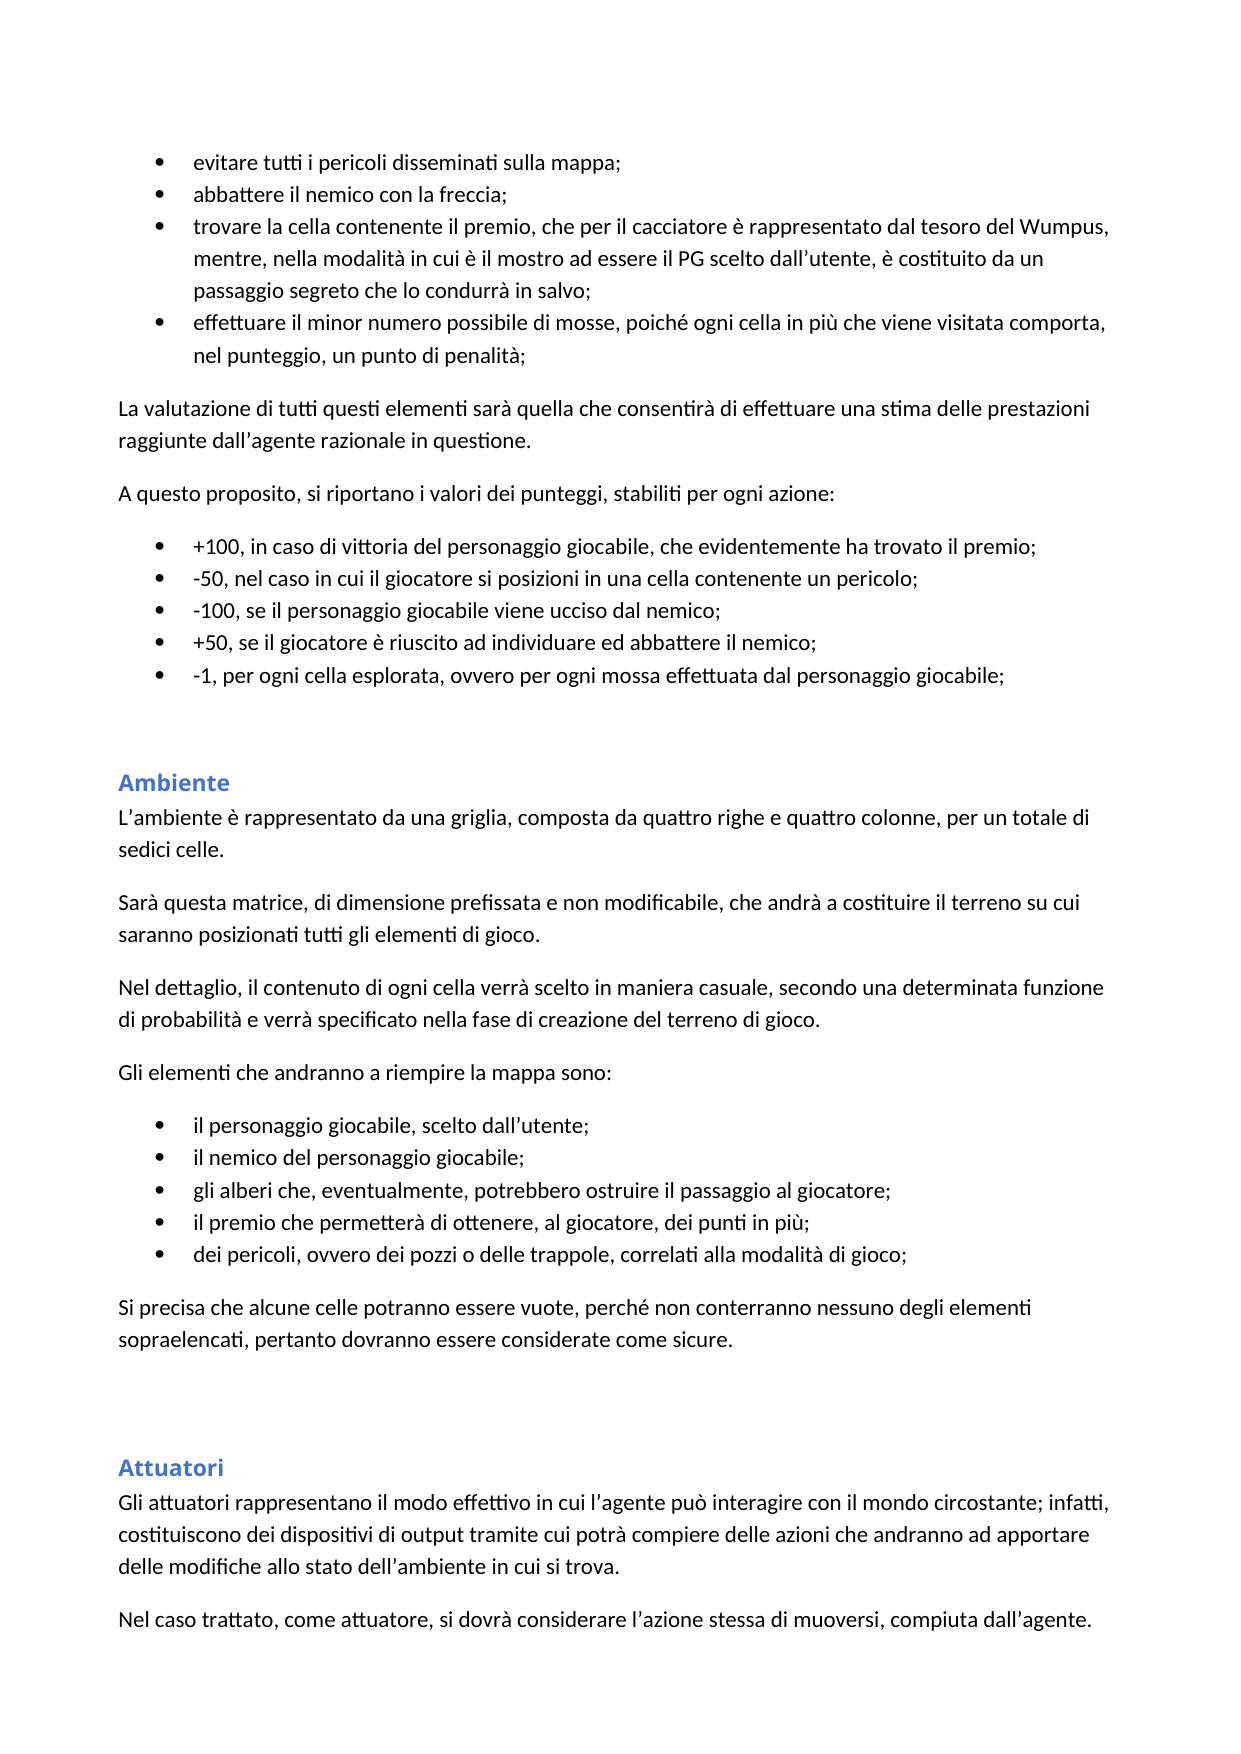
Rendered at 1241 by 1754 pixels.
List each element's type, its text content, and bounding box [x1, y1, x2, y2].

subtitle Attuatori [118, 1452, 1122, 1483]
list abbattere il nemico con la freccia; [156, 180, 1122, 208]
list evitare tutti i pericoli disseminati sulla mappa; [156, 148, 1122, 176]
list trovare la cella contenente il premio, che per il cacciatore è rappresentato dal tesoro del Wumpus, mentre, nella modalità in cui è il mostro ad essere il PG scelto dall’utente, è costituito da un passaggio segreto che lo condurrà in salvo; [156, 212, 1122, 304]
text Gli elementi che andranno a riempire la mappa sono: [118, 1058, 1122, 1086]
text Sarà questa matrice, di dimensione prefissata e non modificabile, che andrà a costituire il terreno su cui saranno posizionati tutti gli elementi di gioco. [118, 888, 1122, 948]
text Nel dettaglio, il contenuto di ogni cella verrà scelto in maniera casuale, secondo una determinata funzione di probabilità e verrà specificato nella fase di creazione del terreno di gioco. [118, 973, 1122, 1033]
list il nemico del personaggio giocabile; [156, 1143, 1122, 1172]
text Gli attuatori rappresentano il modo effettivo in cui l’agente può interagire con il mondo circostante; infatti, costituiscono dei dispositivi di output tramite cui potrà compiere delle azioni che andranno ad apportare delle modifiche allo stato dell’ambiente in cui si trova. [118, 1488, 1122, 1581]
list +100, in caso di vittoria del personaggio giocabile, che evidentemente ha trovato il premio; [156, 532, 1122, 560]
list -100, se il personaggio giocabile viene ucciso dal nemico; [156, 596, 1122, 624]
list -1, per ogni cella esplorata, ovvero per ogni mossa effettuata dal personaggio giocabile; [156, 661, 1122, 689]
text La valutazione di tutti questi elementi sarà quella che consentirà di effettuare una stima delle prestazioni raggiunte dall’agente razionale in questione. [118, 394, 1122, 454]
list -50, nel caso in cui il giocatore si posizioni in una cella contenente un pericolo; [156, 564, 1122, 592]
text L’ambiente è rappresentato da una griglia, composta da quattro righe e quattro colonne, per un totale di sedici celle. [118, 803, 1122, 863]
text Nel caso trattato, come attuatore, si dovrà considerare l’azione stessa di muoversi, compiuta dall’agente. [118, 1606, 1122, 1633]
list +50, se il giocatore è riuscito ad individuare ed abbattere il nemico; [156, 628, 1122, 657]
list dei pericoli, ovvero dei pozzi o delle trappole, correlati alla modalità di gioco; [156, 1240, 1122, 1268]
text A questo proposito, si riportano i valori dei punteggi, stabiliti per ogni azione: [118, 479, 1122, 507]
subtitle Ambiente [118, 767, 1122, 798]
list il personaggio giocabile, scelto dall’utente; [156, 1111, 1122, 1139]
list effettuare il minor numero possibile di mosse, poiché ogni cella in più che viene visitata comporta, nel punteggio, un punto di penalità; [156, 308, 1122, 369]
list il premio che permetterà di ottenere, al giocatore, dei punti in più; [156, 1208, 1122, 1236]
text Si precisa che alcune celle potranno essere vuote, perché non conterranno nessuno degli elementi sopraelencati, pertanto dovranno essere considerate come sicure. [118, 1293, 1122, 1353]
list gli alberi che, eventualmente, potrebbero ostruire il passaggio al giocatore; [156, 1176, 1122, 1204]
